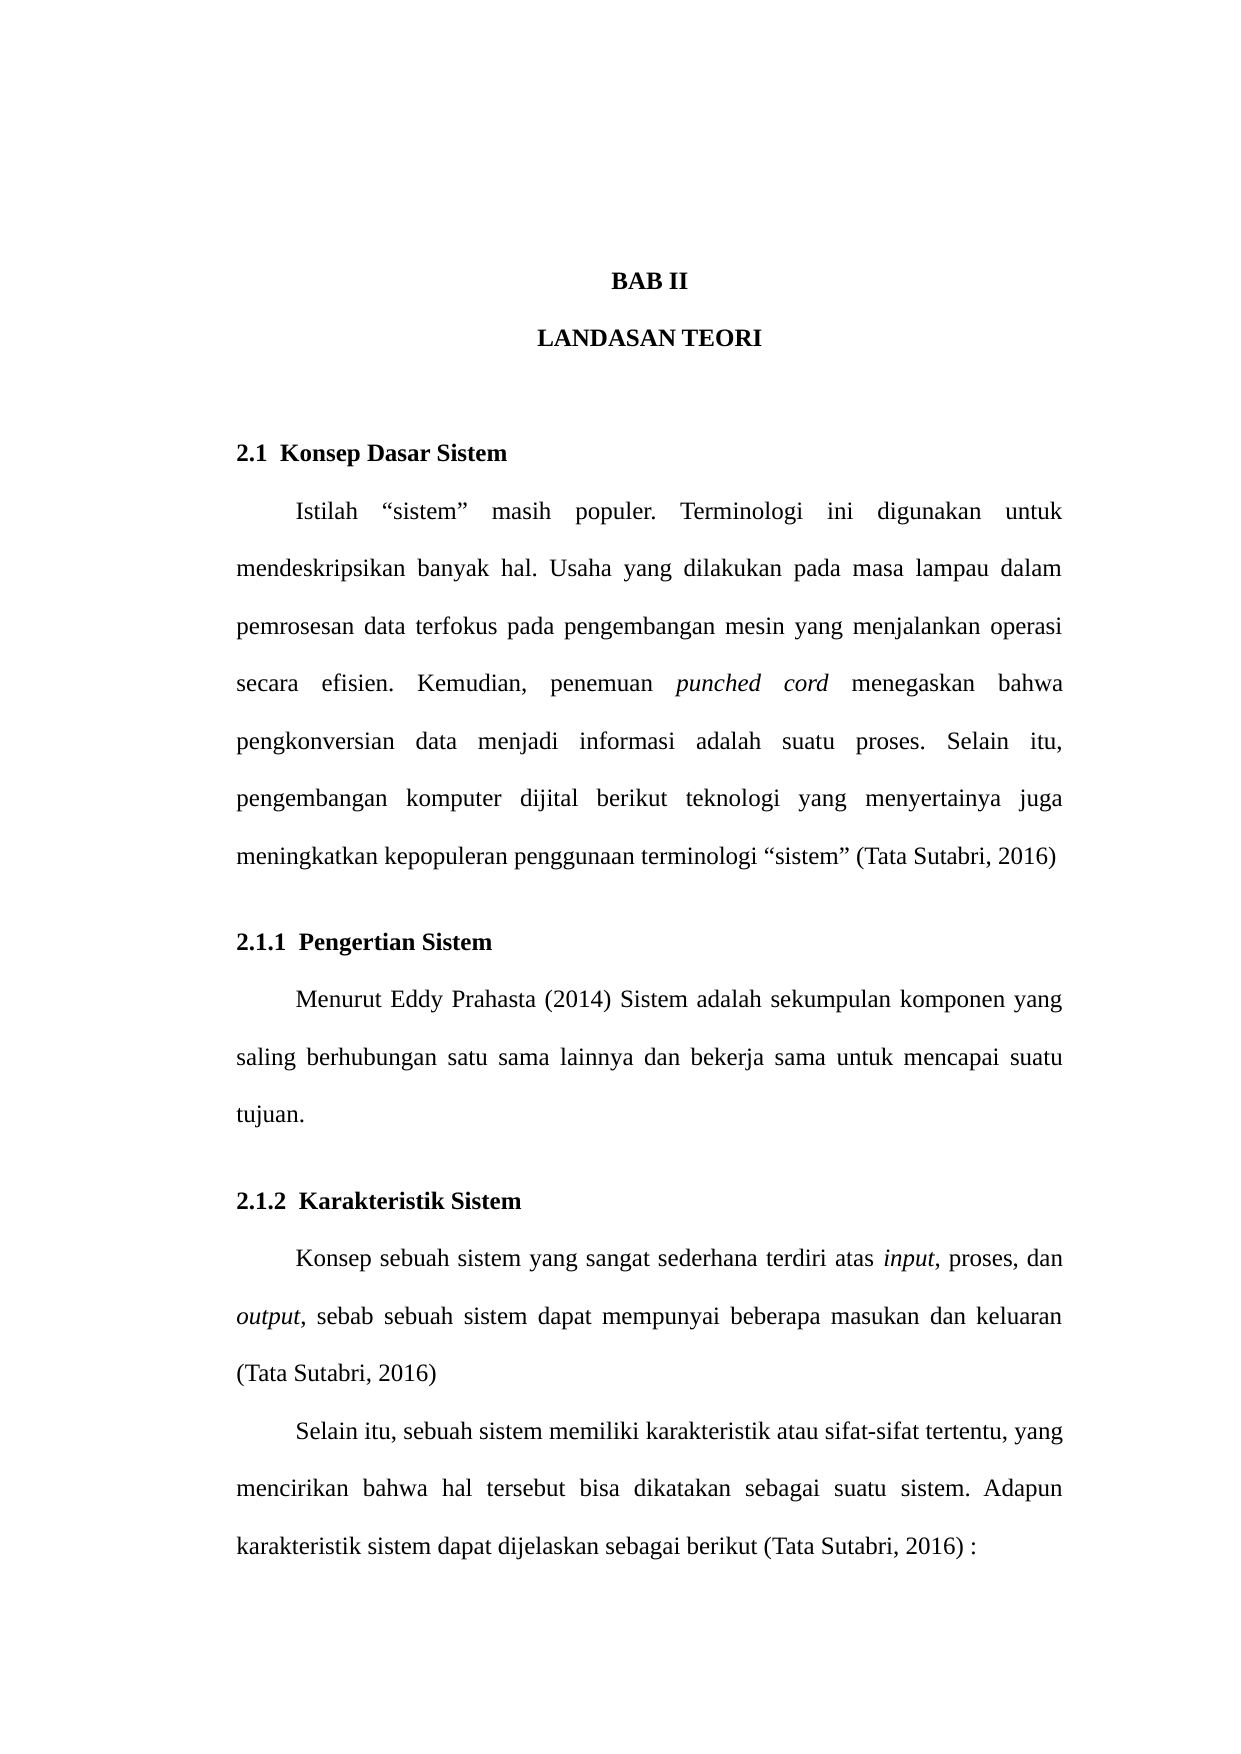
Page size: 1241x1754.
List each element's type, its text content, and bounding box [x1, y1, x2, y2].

subtitle Karakteristik Sistem [236, 1186, 1063, 1214]
subtitle Konsep Dasar Sistem [236, 438, 1063, 467]
text Selain itu, sebuah sistem memiliki karakteristik atau sifat-sifat tertentu, yang mencirikan bahwa hal tersebut bisa dikatakan sebagai suatu sistem. Adapun karakteristik sistem dapat dijelaskan sebagai berikut (Tata Sutabri, 2016) : [236, 1416, 1063, 1559]
text Menurut Eddy Prahasta (2014) Sistem adalah sekumpulan komponen yang saling berhubungan satu sama lainnya dan bekerja sama untuk mencapai suatu tujuan. [236, 984, 1063, 1128]
text Konsep sebuah sistem yang sangat sederhana terdiri atas input, proses, dan output, sebab sebuah sistem dapat mempunyai beberapa masukan dan keluaran (Tata Sutabri, 2016) [236, 1243, 1063, 1387]
text Istilah “sistem” masih populer. Terminologi ini digunakan untuk mendeskripsikan banyak hal. Usaha yang dilakukan pada masa lampau dalam pemrosesan data terfokus pada pengembangan mesin yang menjalankan operasi secara efisien. Kemudian, penemuan punched cord menegaskan bahwa pengkonversian data menjadi informasi adalah suatu proses. Selain itu, pengembangan komputer dijital berikut teknologi yang menyertainya juga meningkatkan kepopuleran penggunaan terminologi “sistem” (Tata Sutabri, 2016) [236, 496, 1063, 869]
text BAB II LANDASAN TEORI [236, 266, 1063, 352]
subtitle Pengertian Sistem [236, 927, 1063, 956]
